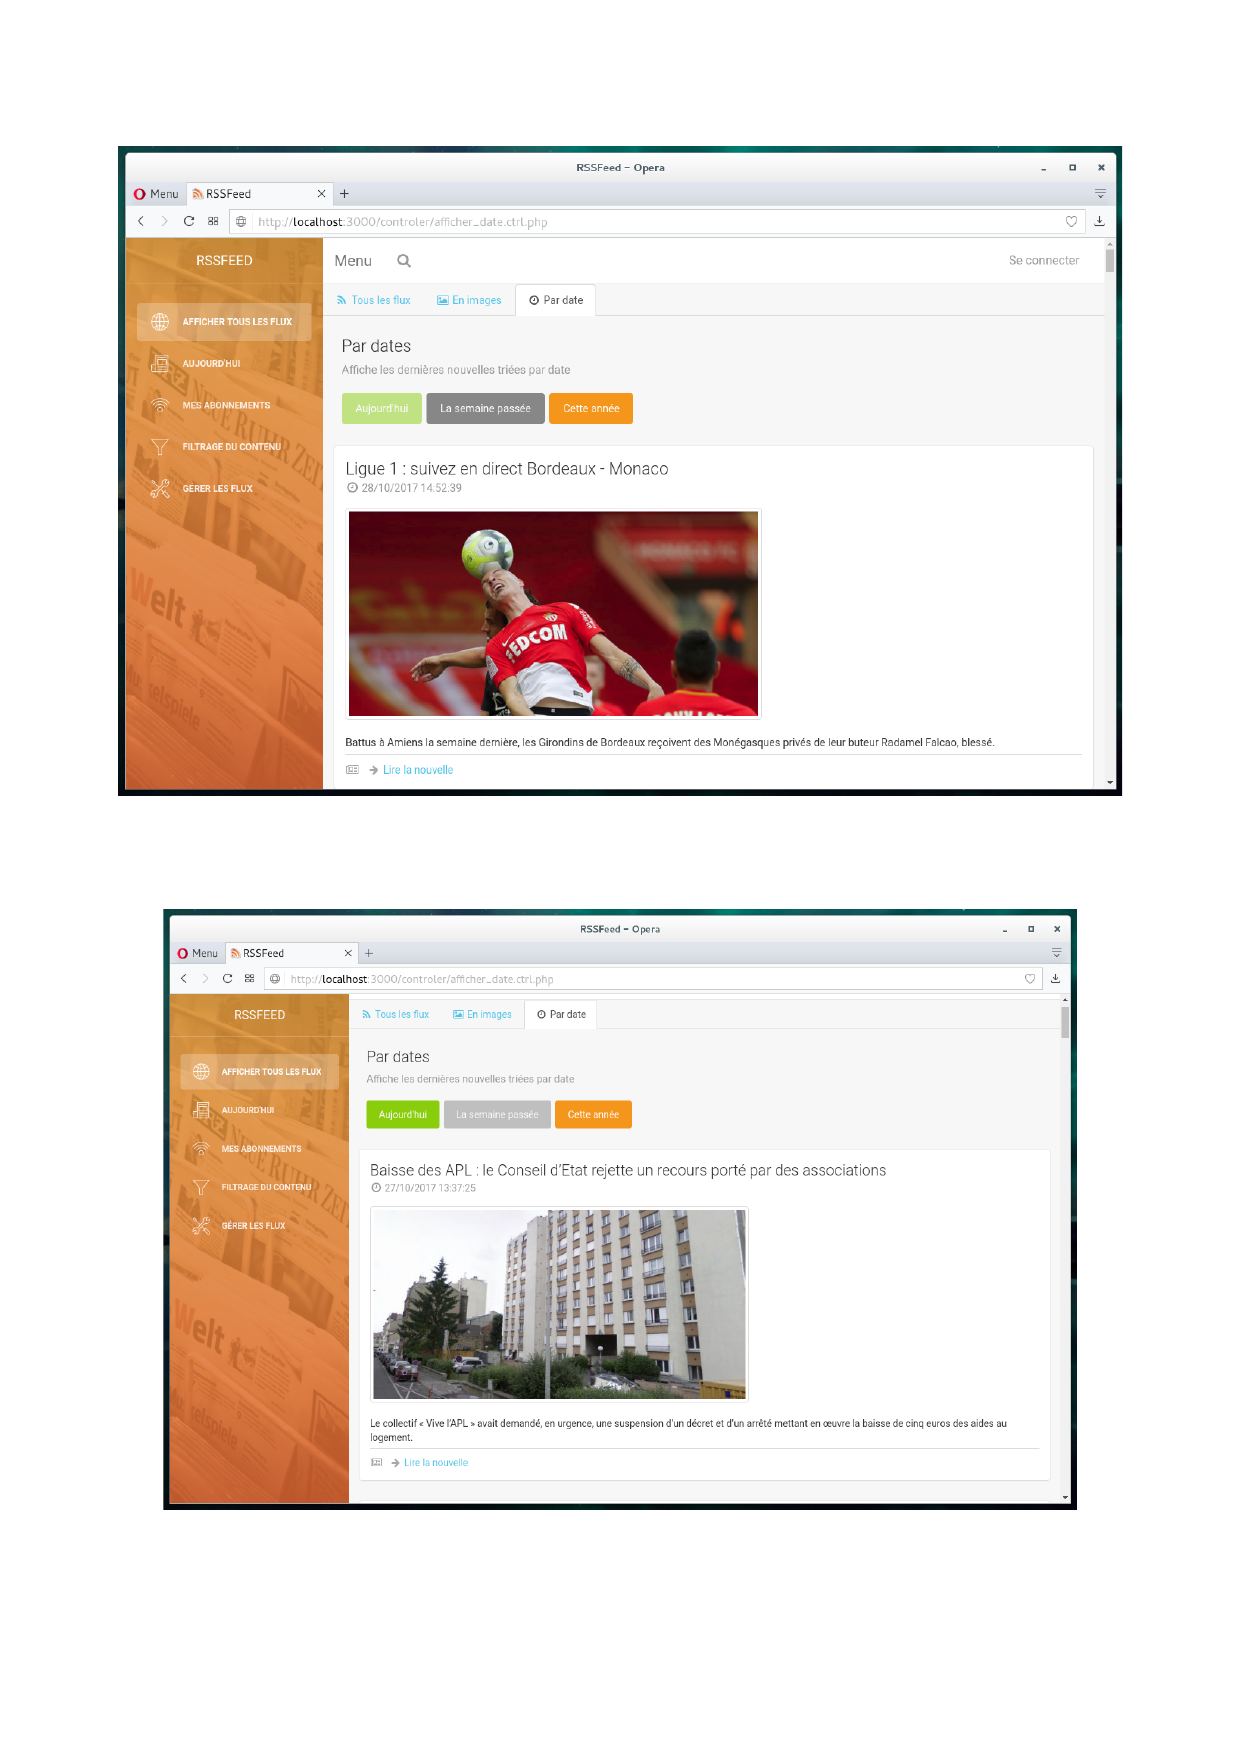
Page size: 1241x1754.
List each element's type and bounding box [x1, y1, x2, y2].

picture [118, 146, 1123, 796]
picture [163, 909, 1077, 1510]
